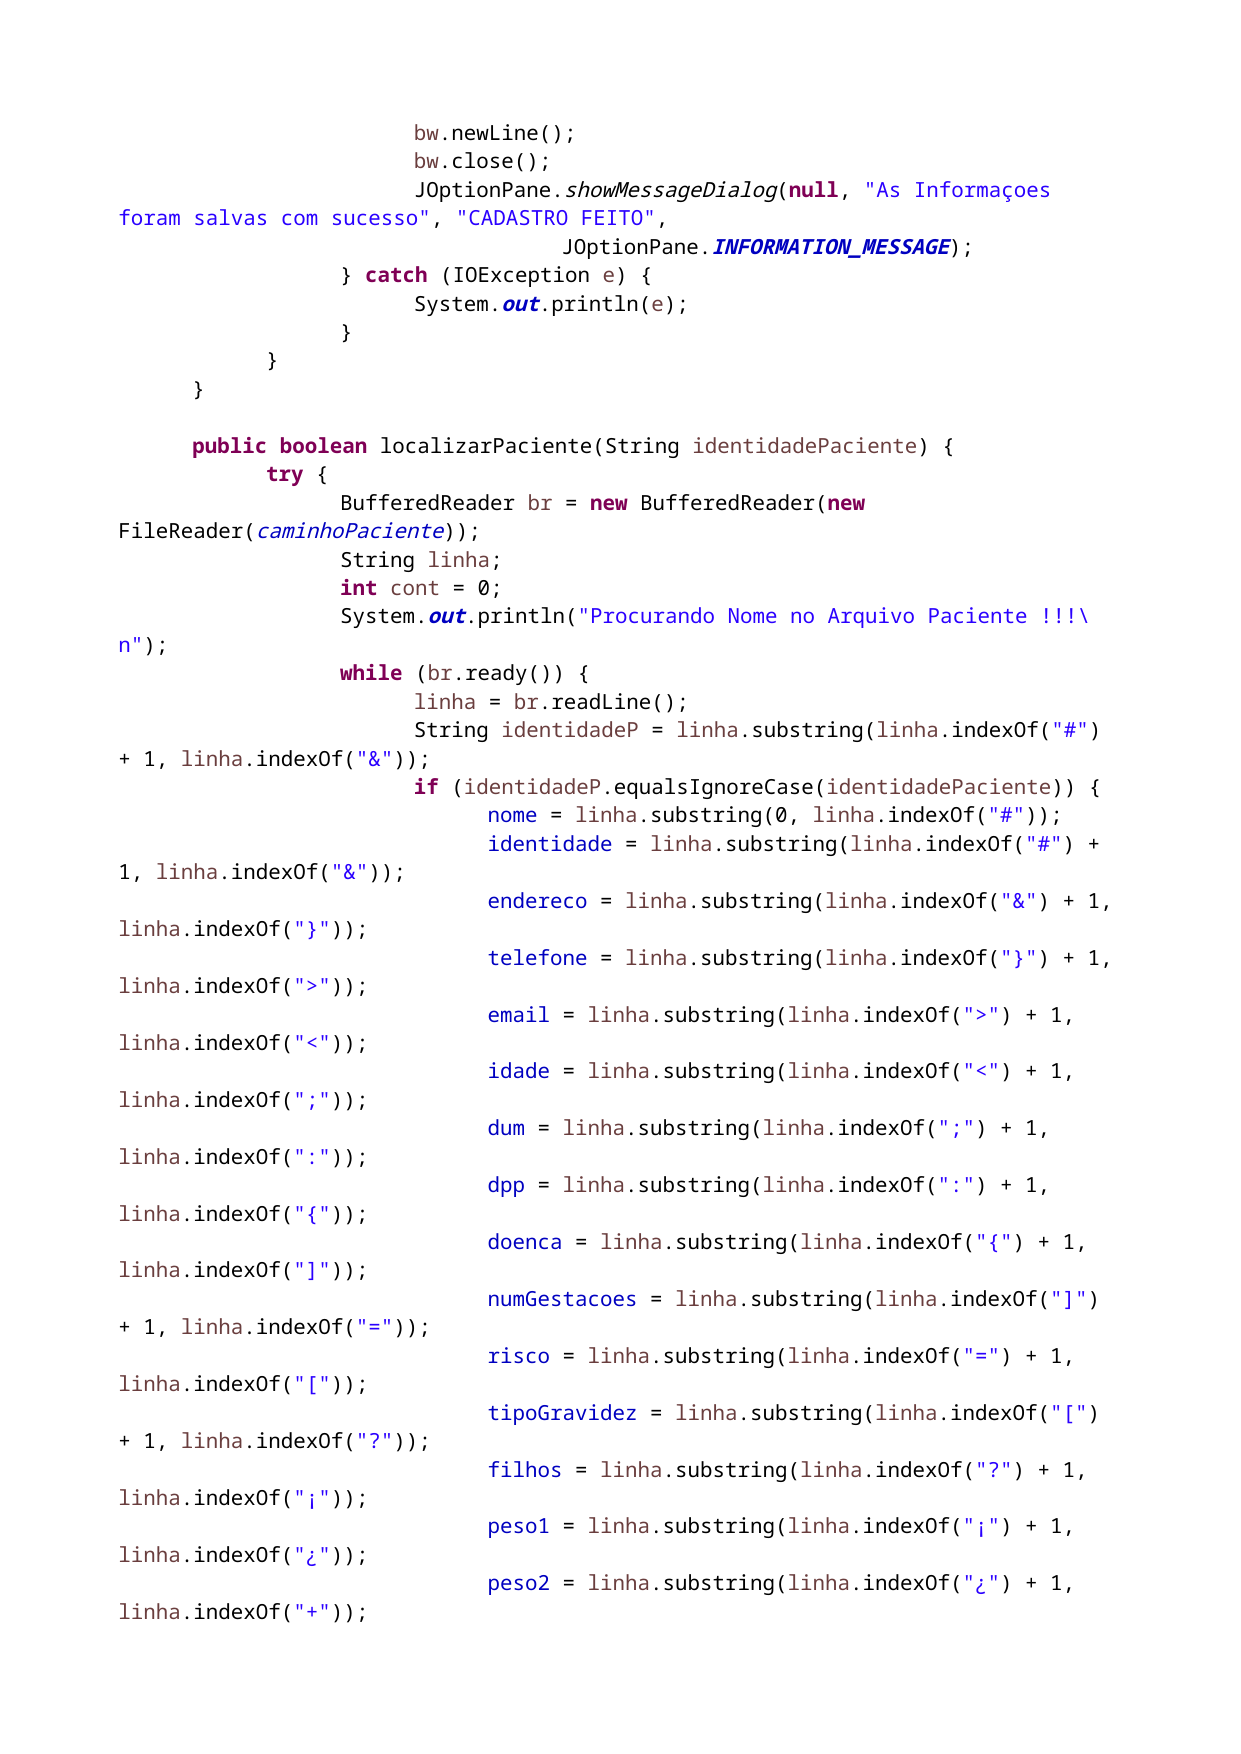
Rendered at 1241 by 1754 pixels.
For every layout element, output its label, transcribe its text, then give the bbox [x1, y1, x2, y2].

text numGestacoes = linha.substring(linha.indexOf("]") + 1, linha.indexOf("=")); [118, 1284, 1122, 1341]
text } [118, 317, 1122, 346]
text idade = linha.substring(linha.indexOf("<") + 1, linha.indexOf(";")); [118, 1057, 1122, 1113]
text dpp = linha.substring(linha.indexOf(":") + 1, linha.indexOf("{")); [118, 1170, 1122, 1227]
text public boolean localizarPaciente(String identidadePaciente) { [118, 431, 1122, 459]
text endereco = linha.substring(linha.indexOf("&") + 1, linha.indexOf("}")); [118, 886, 1122, 943]
text System.out.println(e); [118, 289, 1122, 317]
text } [118, 346, 1122, 374]
text filhos = linha.substring(linha.indexOf("?") + 1, linha.indexOf("¡")); [118, 1455, 1122, 1512]
text try { [118, 459, 1122, 488]
text tipoGravidez = linha.substring(linha.indexOf("[") + 1, linha.indexOf("?")); [118, 1398, 1122, 1455]
text String linha; [118, 545, 1122, 573]
text bw.newLine(); [118, 118, 1122, 147]
text BufferedReader br = new BufferedReader(new FileReader(caminhoPaciente)); [118, 488, 1122, 545]
text telefone = linha.substring(linha.indexOf("}") + 1, linha.indexOf(">")); [118, 943, 1122, 1000]
text int cont = 0; [118, 573, 1122, 602]
text while (br.ready()) { [118, 658, 1122, 687]
text if (identidadeP.equalsIgnoreCase(identidadePaciente)) { [118, 772, 1122, 801]
text JOptionPane.showMessageDialog(null, "As Informaçoes foram salvas com sucesso", "CADASTRO FEITO", [118, 175, 1122, 232]
text String identidadeP = linha.substring(linha.indexOf("#") + 1, linha.indexOf("&")); [118, 715, 1122, 772]
text JOptionPane.INFORMATION_MESSAGE); [118, 232, 1122, 260]
text nome = linha.substring(0, linha.indexOf("#")); [118, 801, 1122, 829]
text peso2 = linha.substring(linha.indexOf("¿") + 1, linha.indexOf("+")); [118, 1568, 1122, 1625]
text } [118, 374, 1122, 402]
text email = linha.substring(linha.indexOf(">") + 1, linha.indexOf("<")); [118, 1000, 1122, 1057]
text System.out.println("Procurando Nome no Arquivo Paciente !!!\n"); [118, 602, 1122, 658]
text linha = br.readLine(); [118, 687, 1122, 715]
text risco = linha.substring(linha.indexOf("=") + 1, linha.indexOf("[")); [118, 1341, 1122, 1398]
text dum = linha.substring(linha.indexOf(";") + 1, linha.indexOf(":")); [118, 1113, 1122, 1170]
text identidade = linha.substring(linha.indexOf("#") + 1, linha.indexOf("&")); [118, 829, 1122, 886]
text peso1 = linha.substring(linha.indexOf("¡") + 1, linha.indexOf("¿")); [118, 1512, 1122, 1568]
text doenca = linha.substring(linha.indexOf("{") + 1, linha.indexOf("]")); [118, 1227, 1122, 1284]
text bw.close(); [118, 147, 1122, 175]
text } catch (IOException e) { [118, 260, 1122, 289]
